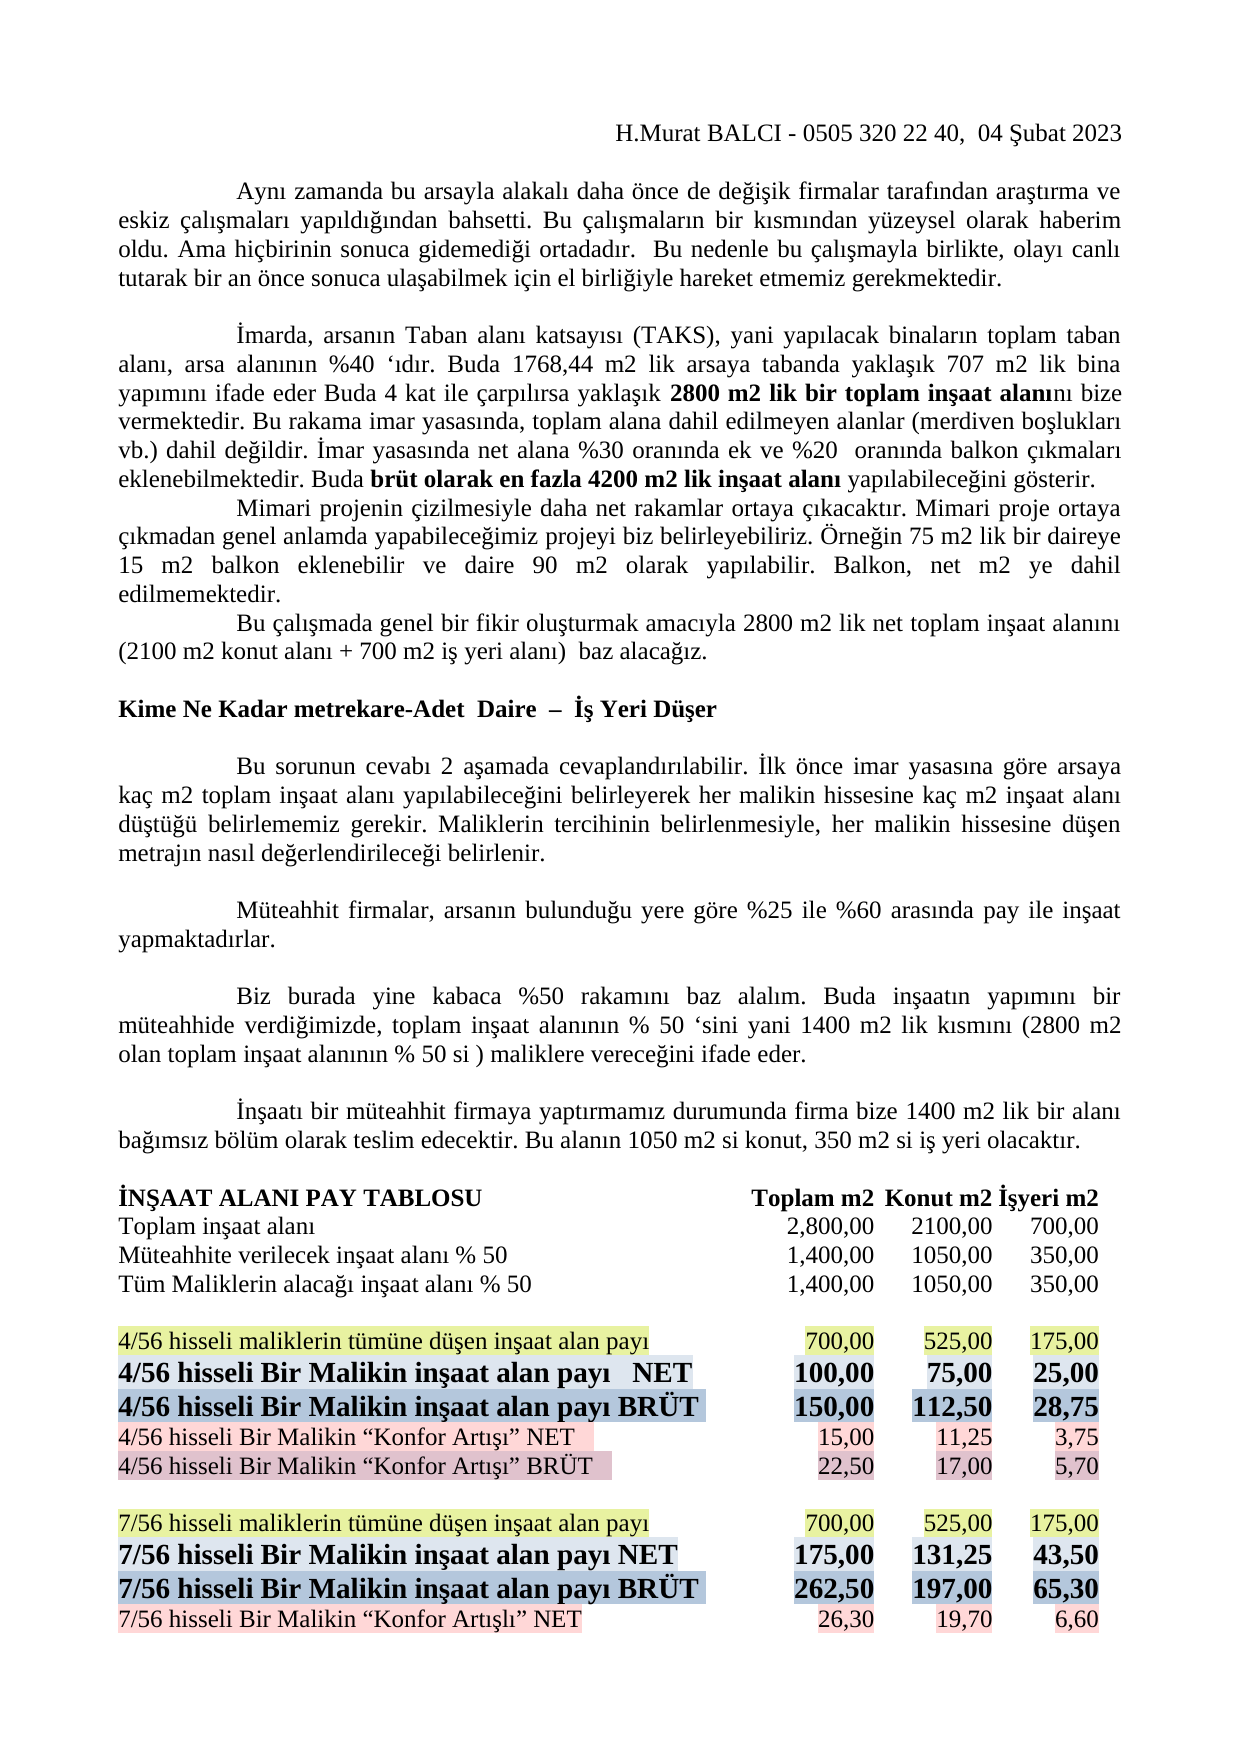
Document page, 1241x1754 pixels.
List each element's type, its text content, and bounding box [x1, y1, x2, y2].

table_cell 28,75 [992, 1389, 1099, 1422]
table_cell 4/56 hisseli Bir Malikin inşaat alan payı NET [118, 1355, 744, 1389]
table_cell 26,30 [744, 1604, 874, 1633]
table_cell 175,00 [992, 1326, 1099, 1355]
table_cell 4/56 hisseli Bir Malikin “Konfor Artışı” BRÜT [118, 1451, 744, 1480]
table_cell 4/56 hisseli maliklerin tümüne düşen inşaat alan payı [118, 1326, 744, 1355]
table_header İşyeri m2 [992, 1183, 1099, 1211]
text Biz burada yine kabaca %50 rakamını baz alalım. Buda inşaatın yapımını bir müteahhide verdiğimizde, toplam inşaat alanının % 50 ‘sini yani 1400 m2 lik kısmını (2800 m2 olan toplam inşaat alanının % 50 si ) maliklere vereceğini ifade eder. [118, 981, 1122, 1068]
text İnşaatı bir müteahhit firmaya yaptırmamız durumunda firma bize 1400 m2 lik bir alanı bağımsız bölüm olarak teslim edecektir. Bu alanın 1050 m2 si konut, 350 m2 si iş yeri olacaktır. [118, 1096, 1122, 1154]
table_header Konut m2 [874, 1183, 992, 1211]
table_cell 5,70 [992, 1451, 1099, 1480]
table_cell 25,00 [992, 1355, 1099, 1389]
table_cell 4/56 hisseli Bir Malikin “Konfor Artışı” NET [118, 1422, 744, 1451]
table_cell 100,00 [744, 1355, 874, 1389]
table_cell 700,00 [744, 1509, 874, 1537]
table_cell 1050,00 [874, 1240, 992, 1269]
table_cell 7/56 hisseli Bir Malikin inşaat alan payı NET [118, 1537, 744, 1571]
table_header İNŞAAT ALANI PAY TABLOSU [118, 1183, 744, 1211]
table_cell 112,50 [874, 1389, 992, 1422]
table_cell 350,00 [992, 1269, 1099, 1298]
table_cell Toplam inşaat alanı [118, 1211, 744, 1240]
table_cell 7/56 hisseli Bir Malikin “Konfor Artışlı” NET [118, 1604, 744, 1633]
text Mimari projenin çizilmesiyle daha net rakamlar ortaya çıkacaktır. Mimari proje ortaya çıkmadan genel anlamda yapabileceğimiz projeyi biz belirleyebiliriz. Örneğin 75 m2 lik bir daireye 15 m2 balkon eklenebilir ve daire 90 m2 olarak yapılabilir. Balkon, net m2 ye dahil edilmemektedir. [118, 493, 1122, 608]
table_cell 1,400,00 [744, 1269, 874, 1298]
table_cell 7/56 hisseli maliklerin tümüne düşen inşaat alan payı [118, 1509, 744, 1537]
table_cell Tüm Maliklerin alacağı inşaat alanı % 50 [118, 1269, 744, 1298]
table_cell [744, 1298, 874, 1326]
table_cell 131,25 [874, 1537, 992, 1571]
table_cell 350,00 [992, 1240, 1099, 1269]
table_cell [118, 1480, 744, 1508]
table_cell [992, 1298, 1099, 1326]
table_cell 175,00 [744, 1537, 874, 1571]
table_cell 175,00 [992, 1509, 1099, 1537]
table_cell 6,60 [992, 1604, 1099, 1633]
table_cell 1050,00 [874, 1269, 992, 1298]
table_cell 4/56 hisseli Bir Malikin inşaat alan payı BRÜT [118, 1389, 744, 1422]
table_cell 43,50 [992, 1537, 1099, 1571]
table_cell 700,00 [992, 1211, 1099, 1240]
table_cell 150,00 [744, 1389, 874, 1422]
table_cell 2,800,00 [744, 1211, 874, 1240]
text Bu sorunun cevabı 2 aşamada cevaplandırılabilir. İlk önce imar yasasına göre arsaya kaç m2 toplam inşaat alanı yapılabileceğini belirleyerek her malikin hissesine kaç m2 inşaat alanı düştüğü belirlememiz gerekir. Maliklerin tercihinin belirlenmesiyle, her malikin hissesine düşen metrajın nasıl değerlendirileceği belirlenir. [118, 751, 1122, 866]
text İmarda, arsanın Taban alanı katsayısı (TAKS), yani yapılacak binaların toplam taban alanı, arsa alanının %40 ‘ıdır. Buda 1768,44 m2 lik arsaya tabanda yaklaşık 707 m2 lik bina yapımını ifade eder Buda 4 kat ile çarpılırsa yaklaşık 2800 m2 lik bir toplam inşaat alanını bize vermektedir. Bu rakama imar yasasında, toplam alana dahil edilmeyen alanlar (merdiven boşlukları vb.) dahil değildir. İmar yasasında net alana %30 oranında ek ve %20 oranında balkon çıkmaları eklenebilmektedir. Buda brüt olarak en fazla 4200 m2 lik inşaat alanı yapılabileceğini gösterir. [118, 320, 1122, 493]
table_cell 2100,00 [874, 1211, 992, 1240]
table_cell 3,75 [992, 1422, 1099, 1451]
text Bu çalışmada genel bir fikir oluşturmak amacıyla 2800 m2 lik net toplam inşaat alanını (2100 m2 konut alanı + 700 m2 iş yeri alanı) baz alacağız. [118, 608, 1122, 665]
table_cell 11,25 [874, 1422, 992, 1451]
table_cell 75,00 [874, 1355, 992, 1389]
table_cell 65,30 [992, 1571, 1099, 1604]
table_cell 700,00 [744, 1326, 874, 1355]
table_cell 15,00 [744, 1422, 874, 1451]
table_cell [992, 1480, 1099, 1508]
table_cell 1,400,00 [744, 1240, 874, 1269]
text Aynı zamanda bu arsayla alakalı daha önce de değişik firmalar tarafından araştırma ve eskiz çalışmaları yapıldığından bahsetti. Bu çalışmaların bir kısmından yüzeysel olarak haberim oldu. Ama hiçbirinin sonuca gidemediği ortadadır. Bu nedenle bu çalışmayla birlikte, olayı canlı tutarak bir an önce sonuca ulaşabilmek için el birliğiyle hareket etmemiz gerekmektedir. [118, 176, 1122, 291]
table_cell [744, 1480, 874, 1508]
text Müteahhit firmalar, arsanın bulunduğu yere göre %25 ile %60 arasında pay ile inşaat yapmaktadırlar. [118, 895, 1122, 981]
table_cell [874, 1298, 992, 1326]
table_cell 197,00 [874, 1571, 992, 1604]
text Kime Ne Kadar metrekare-Adet Daire – İş Yeri Düşer [118, 694, 1122, 723]
table_cell 7/56 hisseli Bir Malikin inşaat alan payı BRÜT [118, 1571, 744, 1604]
table_cell 525,00 [874, 1326, 992, 1355]
table_cell Müteahhite verilecek inşaat alanı % 50 [118, 1240, 744, 1269]
table_header Toplam m2 [744, 1183, 874, 1211]
table_cell [118, 1298, 744, 1326]
table_cell 525,00 [874, 1509, 992, 1537]
table_cell [874, 1480, 992, 1508]
table_cell 262,50 [744, 1571, 874, 1604]
table_cell 19,70 [874, 1604, 992, 1633]
table_cell 22,50 [744, 1451, 874, 1480]
table_cell 17,00 [874, 1451, 992, 1480]
